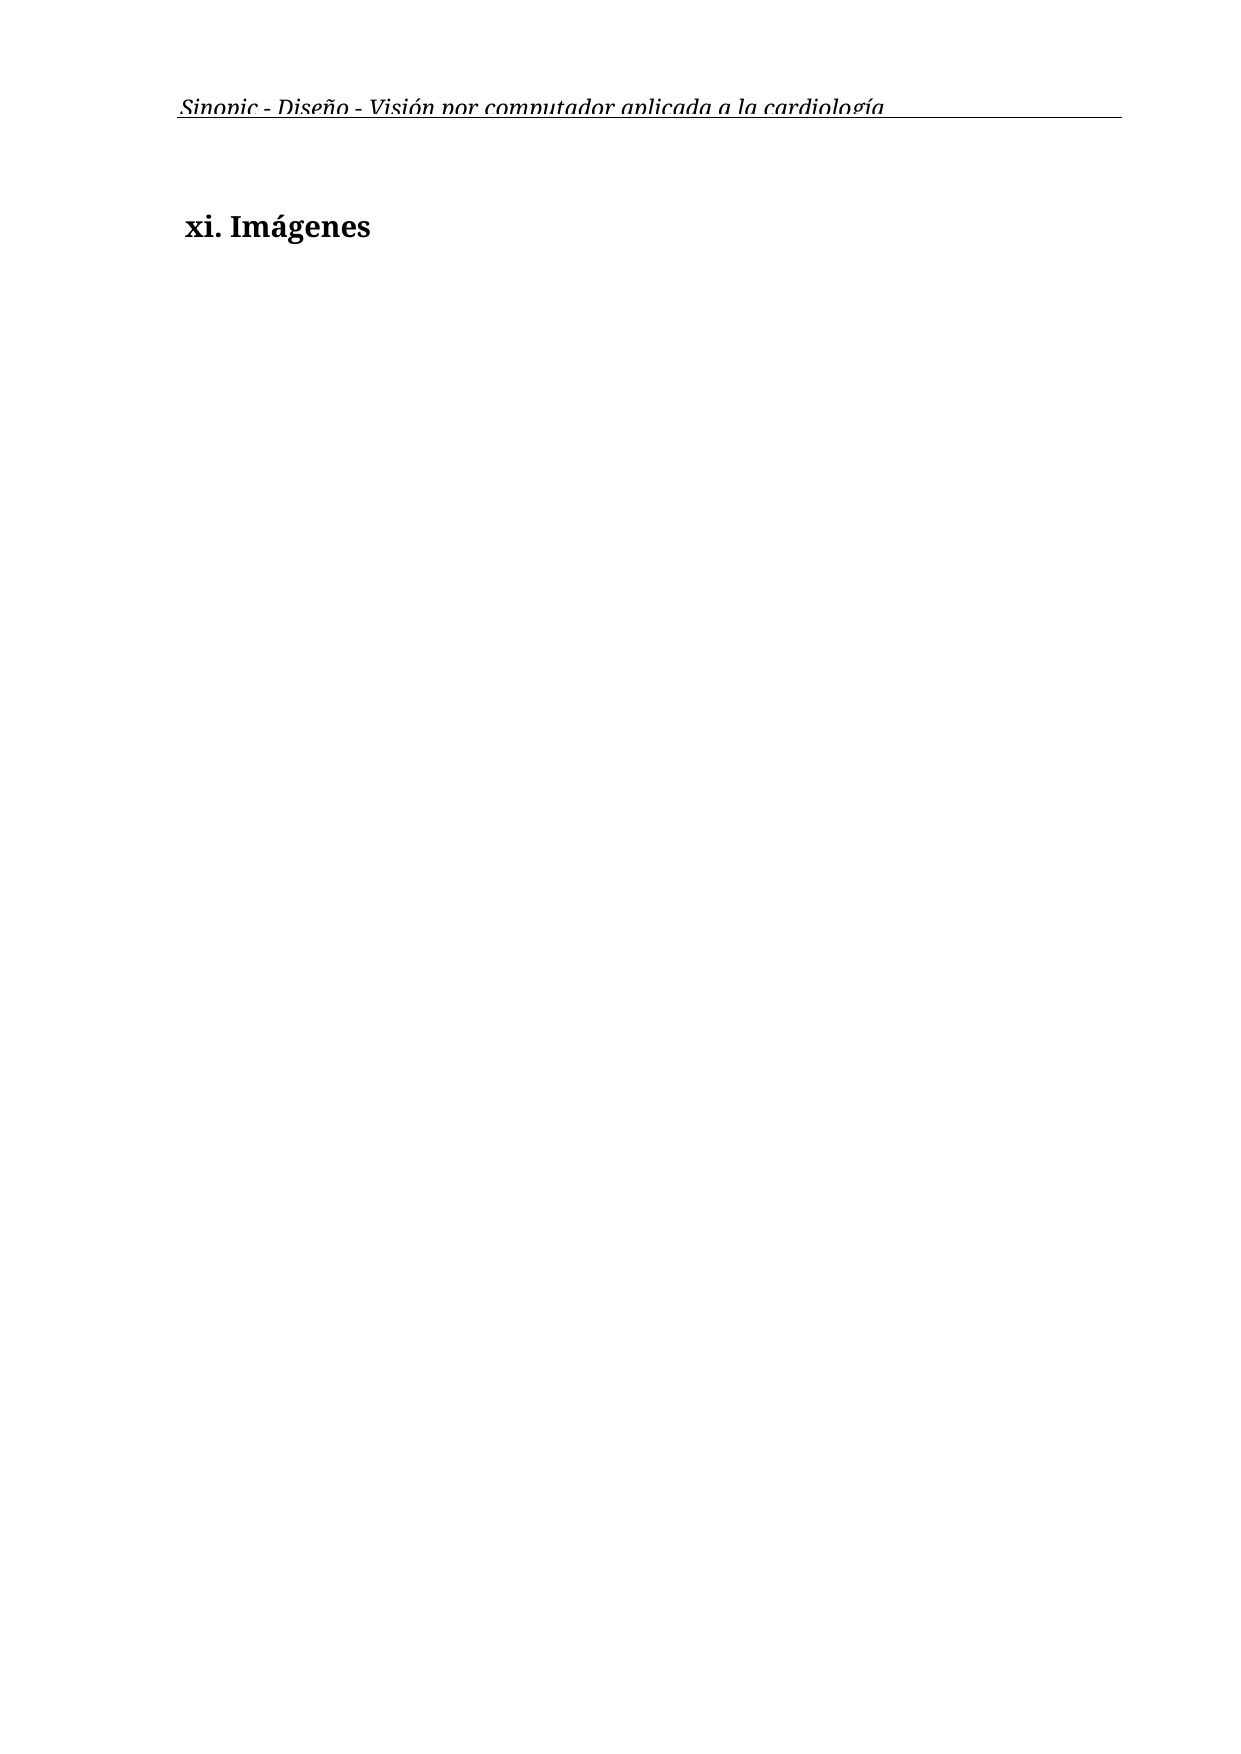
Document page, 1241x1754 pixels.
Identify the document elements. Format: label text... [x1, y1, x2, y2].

list Imágenes [177, 207, 1122, 246]
